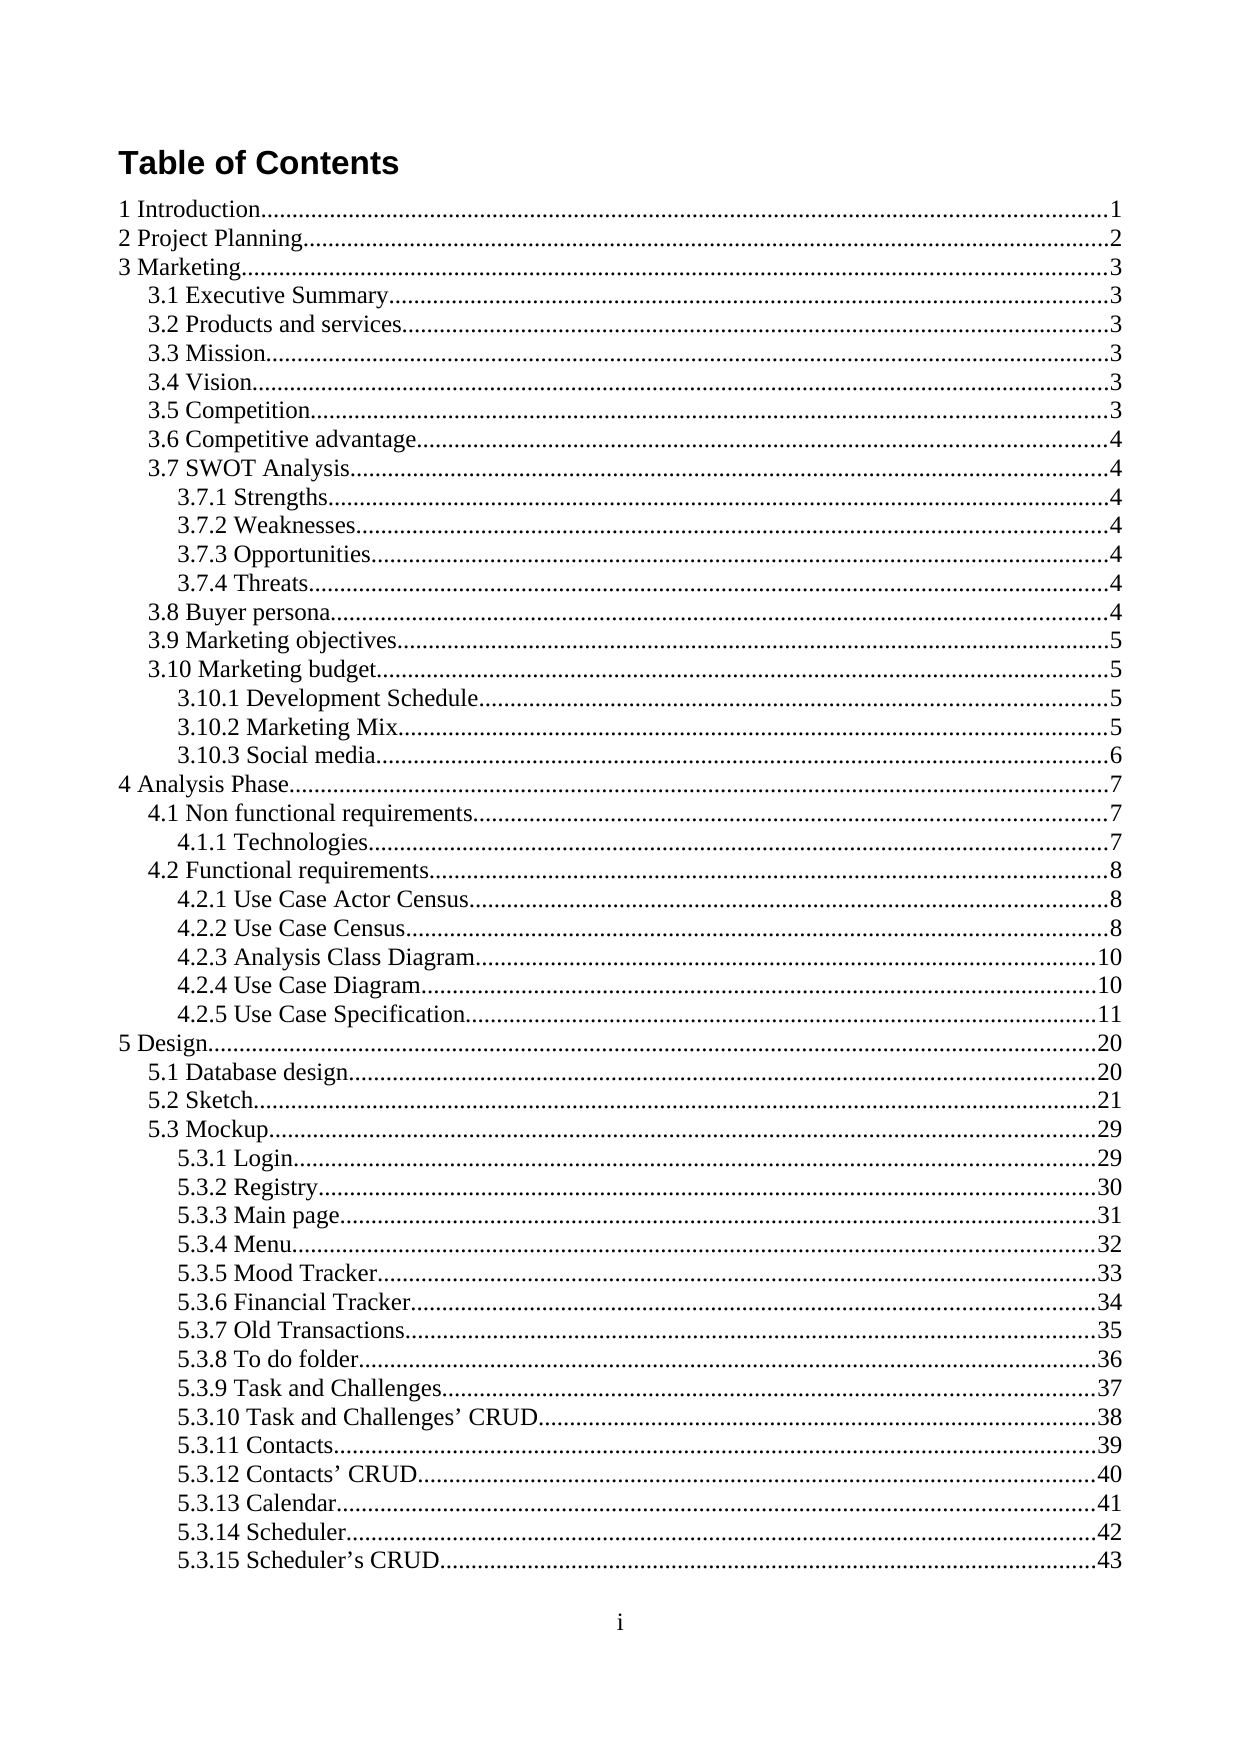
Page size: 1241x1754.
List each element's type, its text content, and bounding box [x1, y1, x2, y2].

text 4 Analysis Phase 7 [118, 769, 1122, 798]
text 4.2 Functional requirements 8 [148, 855, 1122, 884]
text 3.7.2 Weaknesses 4 [177, 510, 1122, 539]
text 4.2.3 Analysis Class Diagram 10 [177, 942, 1122, 970]
text 3.1 Executive Summary 3 [148, 280, 1122, 309]
text 5.3.15 Scheduler’s CRUD 43 [177, 1545, 1122, 1574]
text 5.3 Mockup 29 [148, 1114, 1122, 1143]
text 5.2 Sketch 21 [148, 1085, 1122, 1114]
text 5.3.10 Task and Challenges’ CRUD 38 [177, 1402, 1122, 1430]
text 5.3.14 Scheduler 42 [177, 1517, 1122, 1545]
text 5.3.1 Login 29 [177, 1143, 1122, 1172]
text 5.3.13 Calendar 41 [177, 1488, 1122, 1517]
text 5.3.12 Contacts’ CRUD 40 [177, 1459, 1122, 1488]
text 3.10.3 Social media 6 [177, 740, 1122, 769]
text 3.4 Vision 3 [148, 367, 1122, 395]
text 4.2.5 Use Case Specification 11 [177, 999, 1122, 1028]
text 4.1.1 Technologies 7 [177, 827, 1122, 855]
text 3.7.1 Strengths 4 [177, 482, 1122, 510]
text 4.2.4 Use Case Diagram 10 [177, 970, 1122, 999]
text 3.8 Buyer persona 4 [148, 597, 1122, 625]
text 5.3.2 Registry 30 [177, 1172, 1122, 1200]
subtitle Table of Contents [118, 143, 1122, 182]
text 3.9 Marketing objectives 5 [148, 625, 1122, 654]
text 5.1 Database design 20 [148, 1057, 1122, 1085]
text 5.3.7 Old Transactions 35 [177, 1315, 1122, 1344]
text 5.3.6 Financial Tracker 34 [177, 1287, 1122, 1315]
text 3.7.4 Threats 4 [177, 568, 1122, 597]
text 1 Introduction 1 [118, 194, 1122, 223]
text 5.3.3 Main page 31 [177, 1200, 1122, 1229]
text 3.6 Competitive advantage 4 [148, 424, 1122, 453]
text 3.2 Products and services 3 [148, 309, 1122, 338]
text 4.2.2 Use Case Census 8 [177, 913, 1122, 942]
text 2 Project Planning 2 [118, 223, 1122, 252]
text 5.3.8 To do folder 36 [177, 1344, 1122, 1373]
text 5 Design 20 [118, 1028, 1122, 1057]
text 3.10 Marketing budget 5 [148, 654, 1122, 683]
text 3.3 Mission 3 [148, 338, 1122, 367]
text 3 Marketing 3 [118, 252, 1122, 280]
text 3.10.2 Marketing Mix 5 [177, 712, 1122, 740]
text 5.3.4 Menu 32 [177, 1229, 1122, 1258]
text 3.5 Competition 3 [148, 395, 1122, 424]
text 4.1 Non functional requirements 7 [148, 798, 1122, 827]
text 3.7 SWOT Analysis 4 [148, 453, 1122, 482]
text 5.3.9 Task and Challenges 37 [177, 1373, 1122, 1402]
text 4.2.1 Use Case Actor Census 8 [177, 884, 1122, 913]
text 3.10.1 Development Schedule 5 [177, 683, 1122, 712]
text 3.7.3 Opportunities 4 [177, 539, 1122, 568]
text 5.3.11 Contacts 39 [177, 1430, 1122, 1459]
text 5.3.5 Mood Tracker 33 [177, 1258, 1122, 1287]
